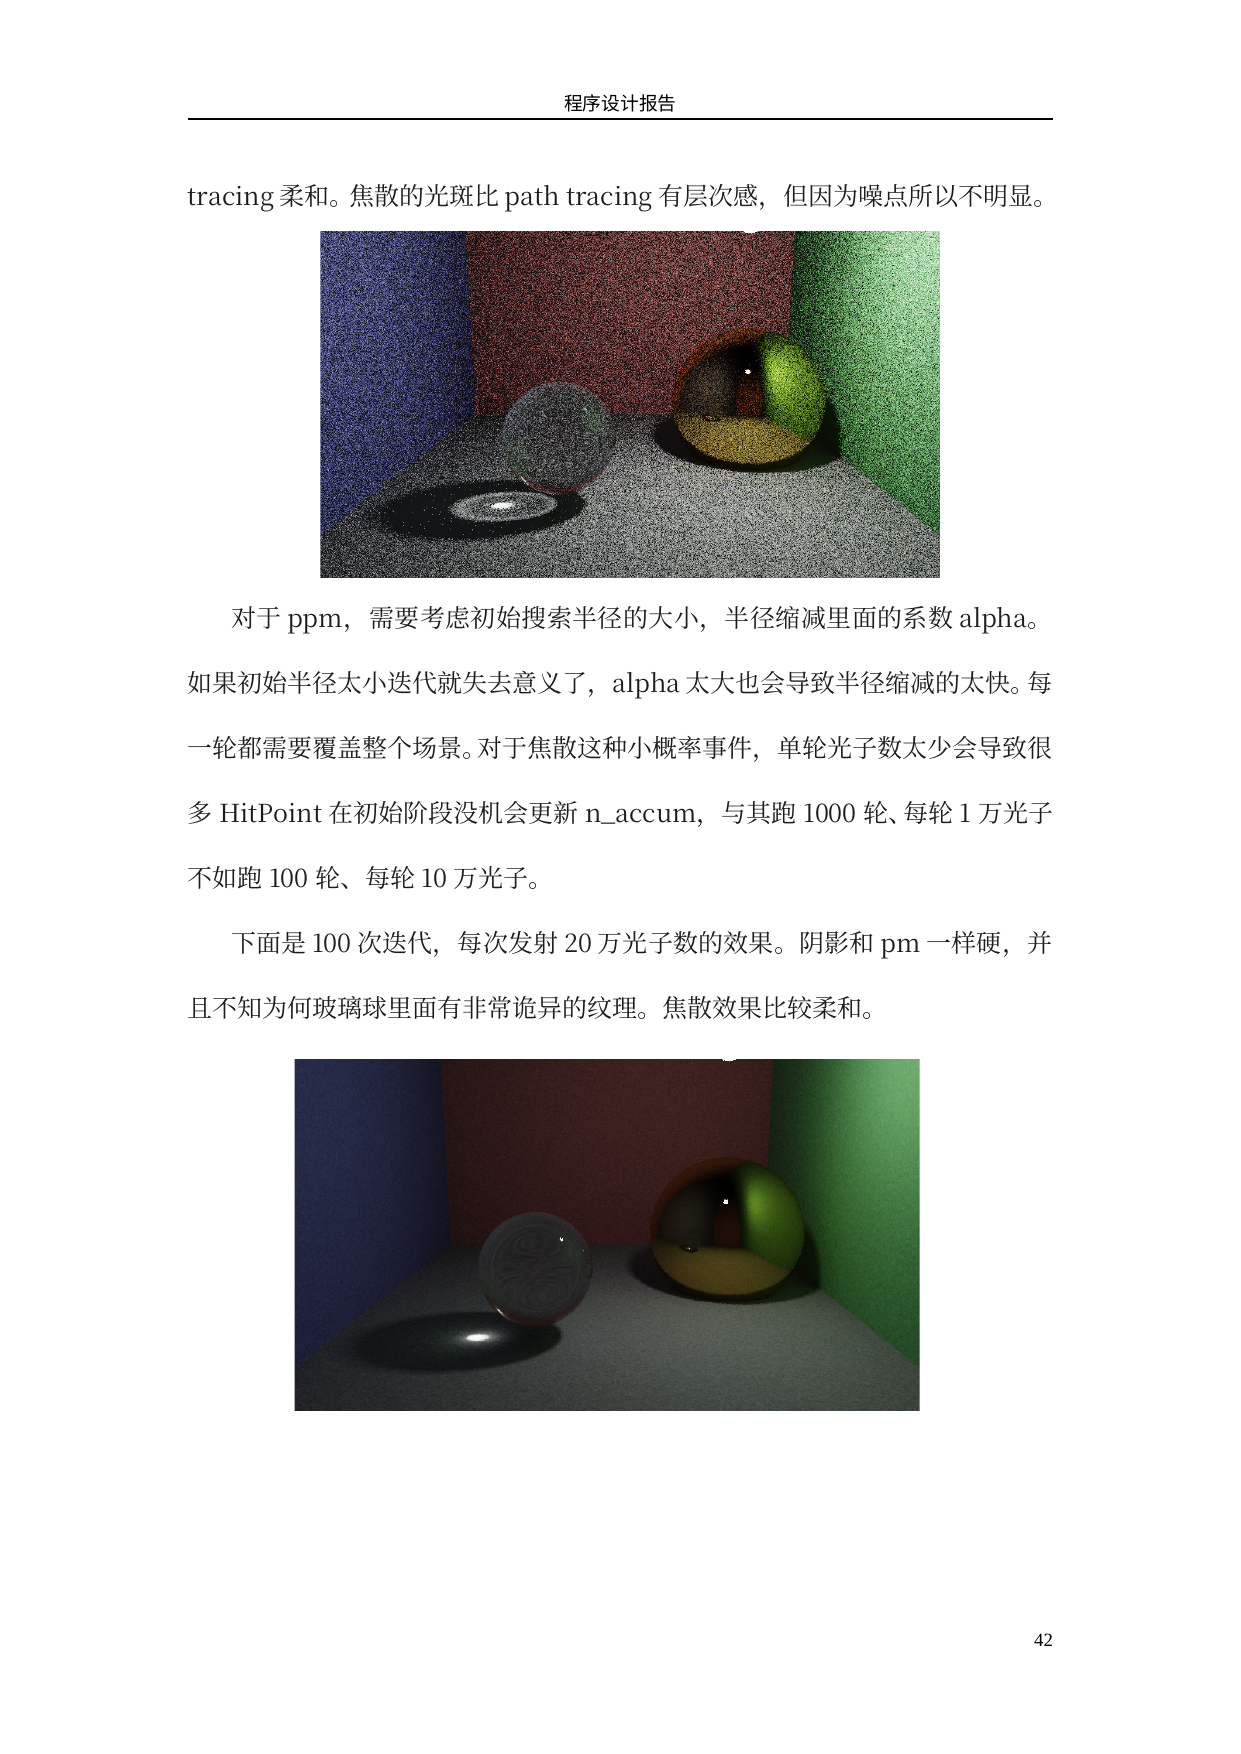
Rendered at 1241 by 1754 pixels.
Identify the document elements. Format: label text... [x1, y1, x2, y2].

text 对于ppm，需要考虑初始搜索半径的大小，半径缩减里面的系数alpha。如果初始半径太小迭代就失去意义了，alpha太大也会导致半径缩减的太快。每一轮都需要覆盖整个场景。对于焦散这种小概率事件，单轮光子数太少会导致很多 HitPoint 在初始阶段没机会更新 n_accum，与其跑 1000 轮、每轮 1 万光子，不如跑 100 轮、每轮 10 万光子。 [187, 227, 1053, 909]
text pm：下图是光子数500万，final gather采样数=512，的pm效果，不知道为何噪点严重。阴影因为代码处理直接光照的逻辑非常硬，没有path tracing柔和。焦散的光斑比path tracing有层次感，但因为噪点所以不明显。 [187, 162, 1053, 227]
text 下面是100次迭代，每次发射20万光子数的效果。阴影和pm一样硬，并且不知为何玻璃球里面有非常诡异的纹理。焦散效果比较柔和。 [187, 909, 1053, 1039]
picture [320, 231, 940, 578]
picture [294, 1059, 920, 1411]
